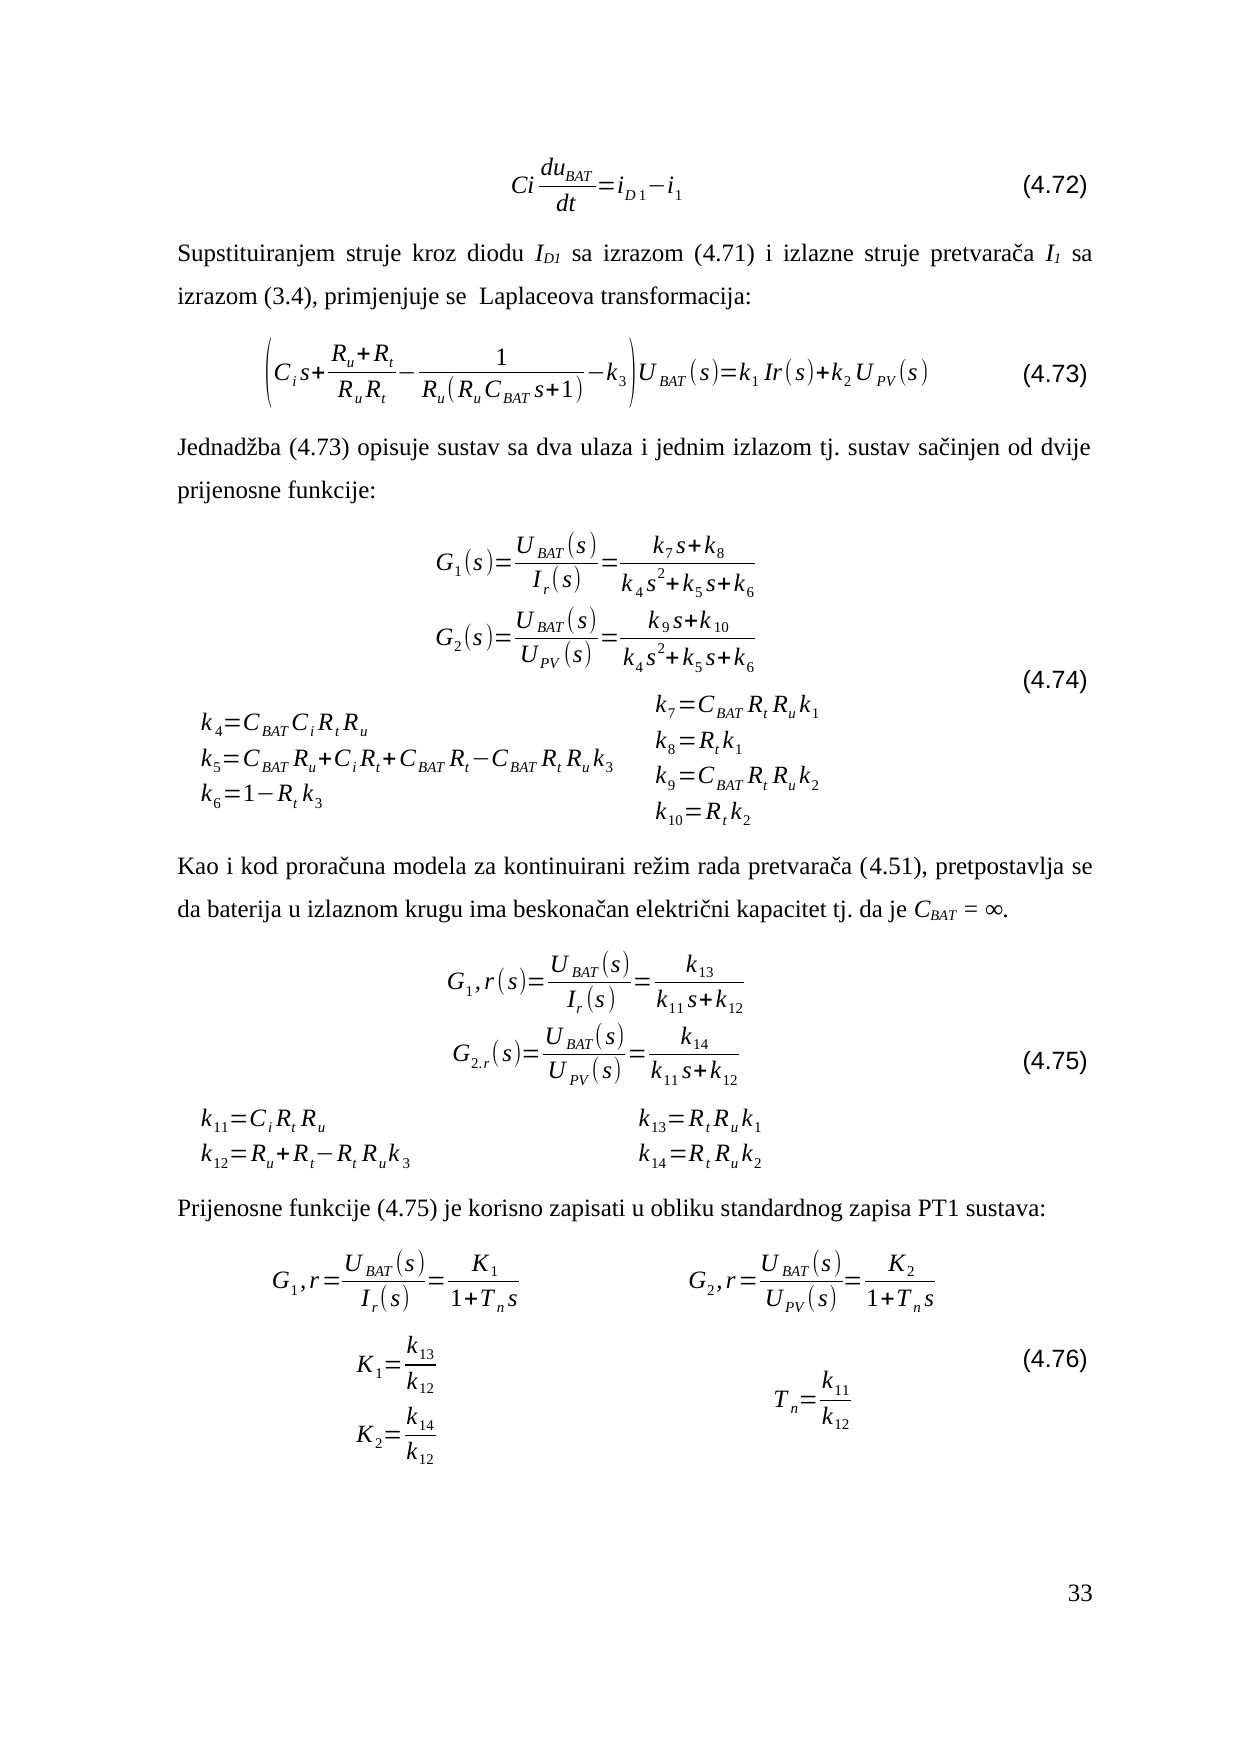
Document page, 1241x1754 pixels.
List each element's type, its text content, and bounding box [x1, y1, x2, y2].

table_cell [632, 685, 1015, 839]
table_header [177, 524, 1015, 685]
table_header [177, 330, 1015, 420]
table_cell [177, 1099, 614, 1181]
text Prijenosne funkcije (4.75) je korisno zapisati u obliku standardnog zapisa PT1 sustava: [177, 1193, 1093, 1222]
table_header (4.73) [1015, 330, 1093, 420]
table_header [615, 1243, 1010, 1326]
text Supstituiranjem struje kroz diodu ID1 sa izrazom (4.71) i izlazne struje pretvarača I1 sa izrazom (3.4), primjenjuje se Laplaceova transformacija: [177, 238, 1093, 310]
text Kao i kod proračuna modela za kontinuirani režim rada pretvarača (4.51), pretpostavlja se da baterija u izlaznom krugu ima beskonačan električni kapacitet tj. da je CBAT = ∞. [177, 851, 1093, 923]
table_header [177, 1243, 614, 1326]
table_header (4.72) [1015, 148, 1093, 226]
table_header (4.75) [1015, 944, 1093, 1181]
table_header [177, 944, 1015, 1099]
text Jednadžba (4.73) opisuje sustav sa dva ulaza i jednim izlazom tj. sustav sačinjen od dvije prijenosne funkcije: [177, 432, 1093, 504]
table_cell [177, 1326, 614, 1478]
table_cell [615, 1099, 1015, 1181]
table_header (4.74) [1015, 524, 1093, 839]
table_cell [615, 1326, 1010, 1478]
table_header (4.76) [1010, 1243, 1093, 1478]
table_cell [177, 685, 632, 839]
table_header [177, 148, 1015, 226]
